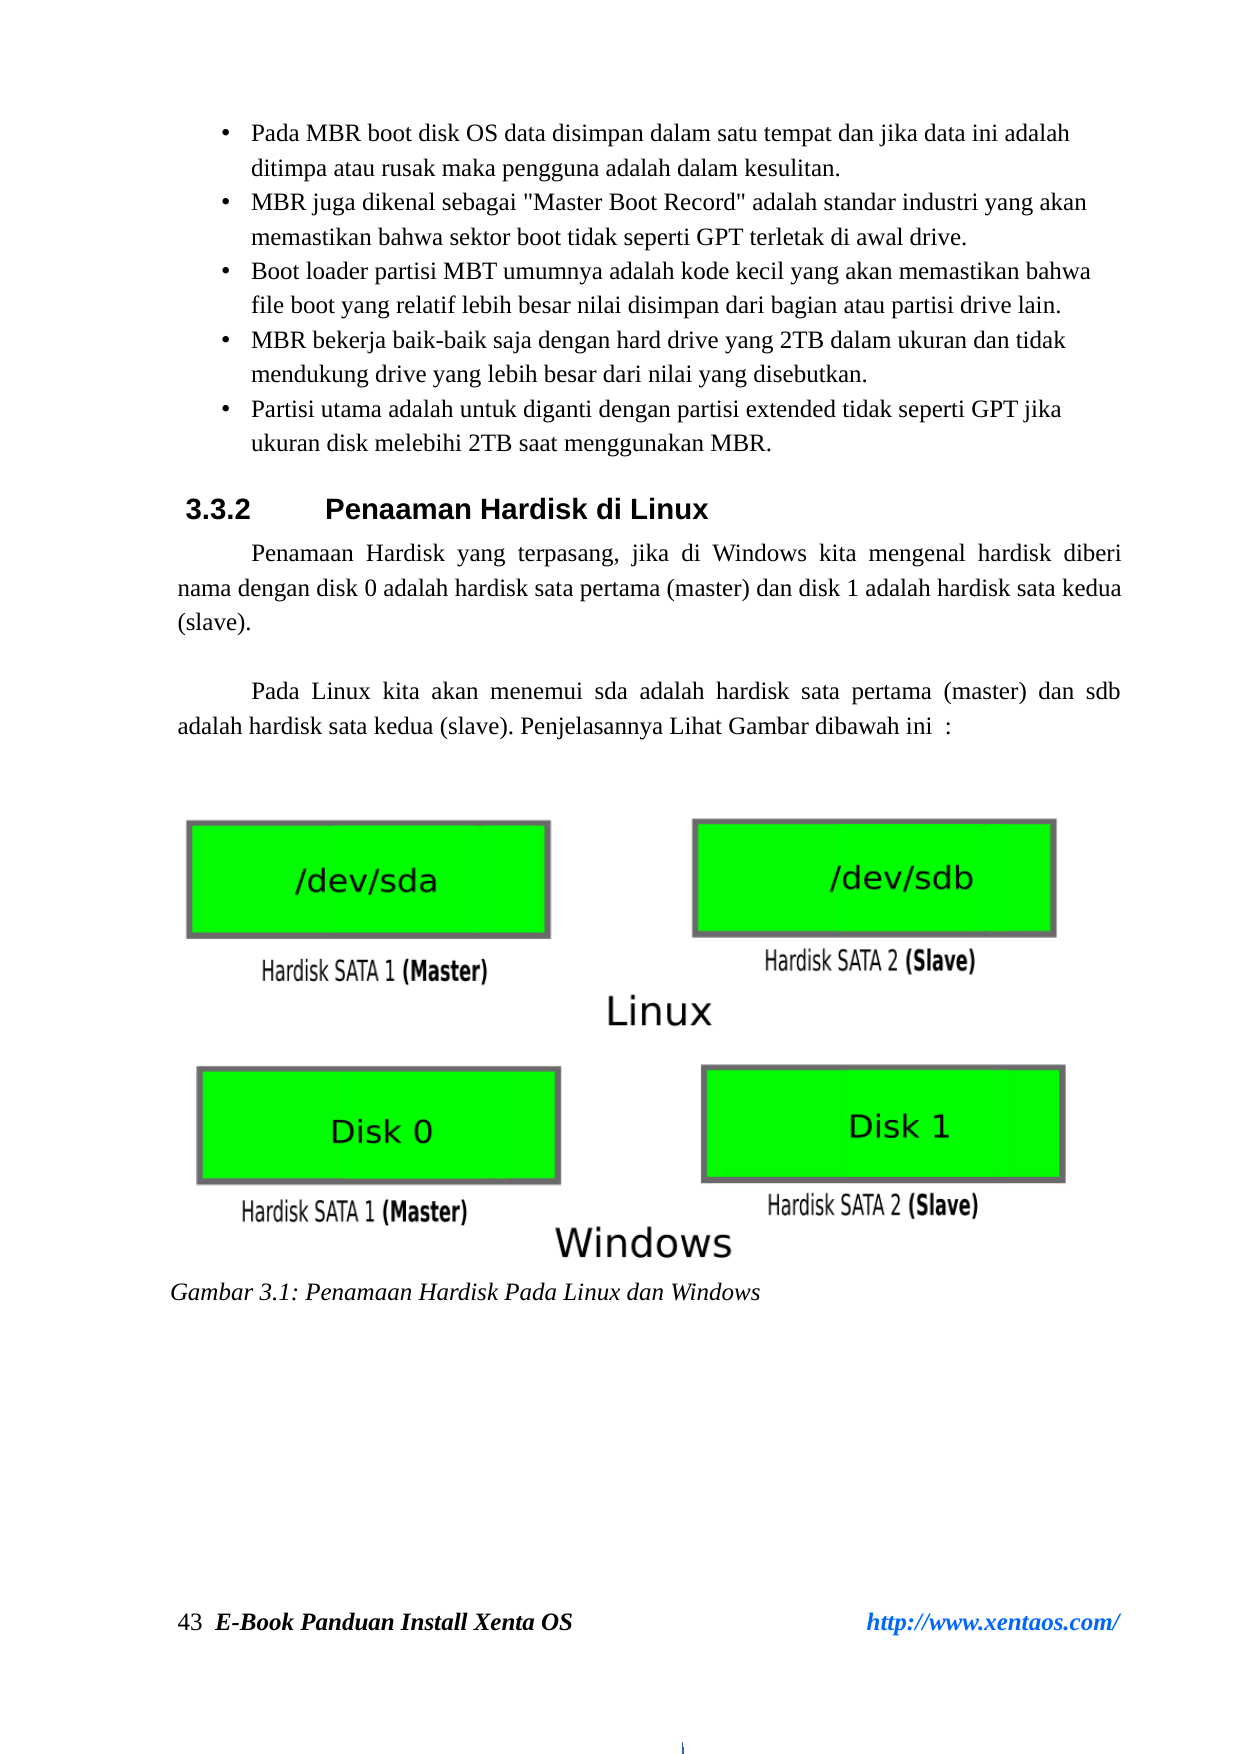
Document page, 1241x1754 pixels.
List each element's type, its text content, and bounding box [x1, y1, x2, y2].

list Partisi utama adalah untuk diganti dengan partisi extended tidak seperti GPT jika ukuran disk melebihi 2TB saat menggunakan MBR. [221, 394, 1122, 457]
text Penamaan Hardisk yang terpasang, jika di Windows kita mengenal hardisk diberi nama dengan disk 0 adalah hardisk sata pertama (master) dan disk 1 adalah hardisk sata kedua (slave). [177, 538, 1122, 636]
picture [169, 804, 1115, 1277]
list MBR bekerja baik-baik saja dengan hard drive yang 2TB dalam ukuran dan tidak mendukung drive yang lebih besar dari nilai yang disebutkan. [221, 325, 1122, 388]
list Pada MBR boot disk OS data disimpan dalam satu tempat dan jika data ini adalah ditimpa atau rusak maka pengguna adalah dalam kesulitan. [221, 118, 1122, 181]
list Boot loader partisi MBT umumnya adalah kode kecil yang akan memastikan bahwa file boot yang relatif lebih besar nilai disimpan dari bagian atau partisi drive lain. [221, 256, 1122, 319]
subtitle Penaaman Hardisk di Linux [177, 492, 1122, 526]
list MBR juga dikenal sebagai "Master Boot Record" adalah standar industri yang akan memastikan bahwa sektor boot tidak seperti GPT terletak di awal drive. [221, 187, 1122, 250]
text Pada Linux kita akan menemui sda adalah hardisk sata pertama (master) dan sdb adalah hardisk sata kedua (slave). Penjelasannya Lihat Gambar dibawah ini : [177, 676, 1122, 739]
text Gambar 3.1: Penamaan Hardisk Pada Linux dan Windows [170, 804, 1168, 1306]
